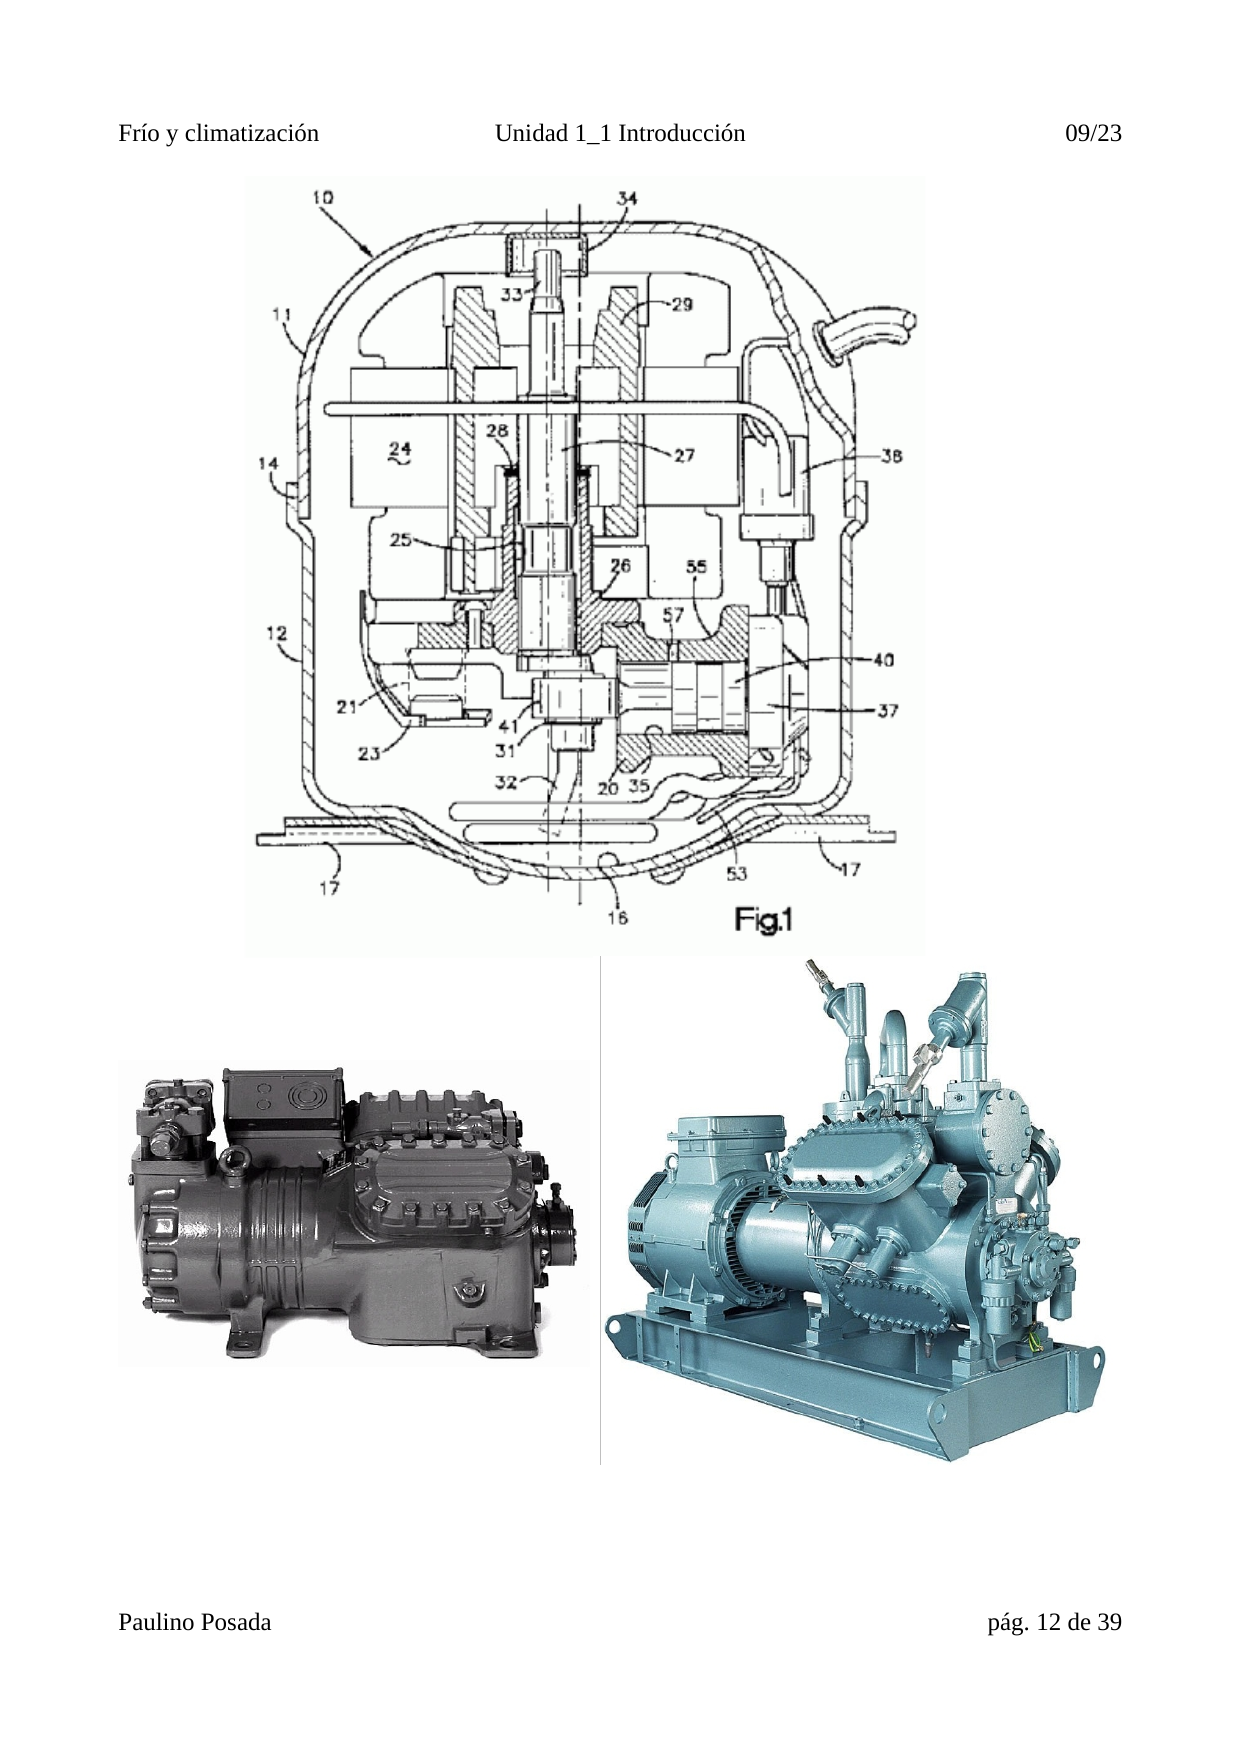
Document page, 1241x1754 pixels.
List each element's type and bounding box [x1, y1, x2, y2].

picture [233, 176, 1122, 1469]
picture [118, 1060, 592, 1373]
